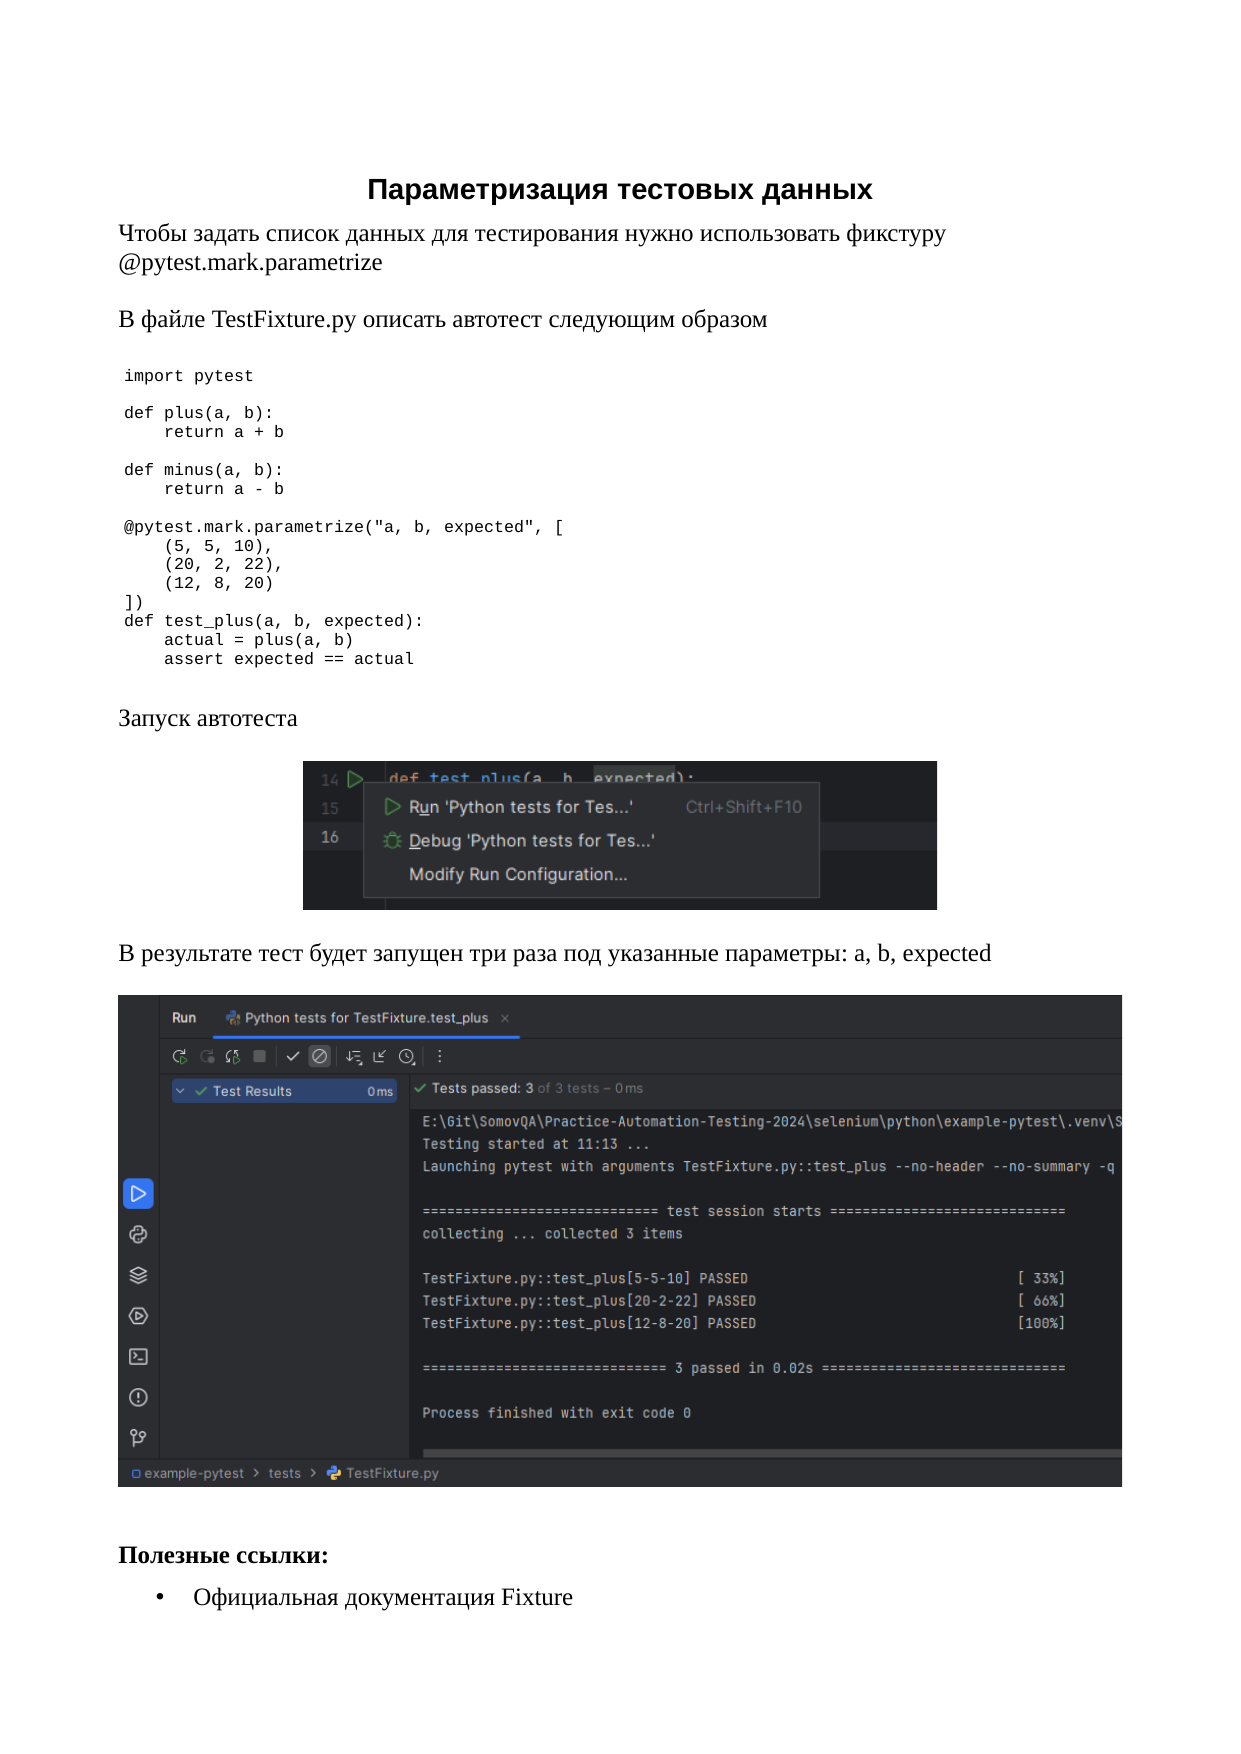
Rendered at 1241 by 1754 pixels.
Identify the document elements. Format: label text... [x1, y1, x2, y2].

subtitle Полезные ссылки: [118, 1541, 1122, 1569]
list Официальная документация Fixture [156, 1582, 1122, 1611]
picture [118, 995, 1123, 1487]
subtitle Параметризация тестовых данных [118, 172, 1122, 205]
text Запуск автотеста [118, 703, 1122, 732]
table_header import pytest def plus(a, b): return a + b def minus(a, b): return a - b @pytest.mark.parametrize("a, b, expected", [ (5, 5, 10), (20, 2, 22), (12, 8, 20) ]) def test_plus(a, b, expected): actual = plus(a, b) assert expected == actual [118, 362, 1122, 675]
text Чтобы задать список данных для тестирования нужно использовать фикстуру @pytest.mark.parametrize [118, 218, 1122, 275]
picture [303, 761, 938, 910]
text В результате тест будет запущен три раза под указанные параметры: a, b, expected [118, 938, 1122, 967]
text В файле TestFixture.py описать автотест следующим образом [118, 304, 1122, 333]
